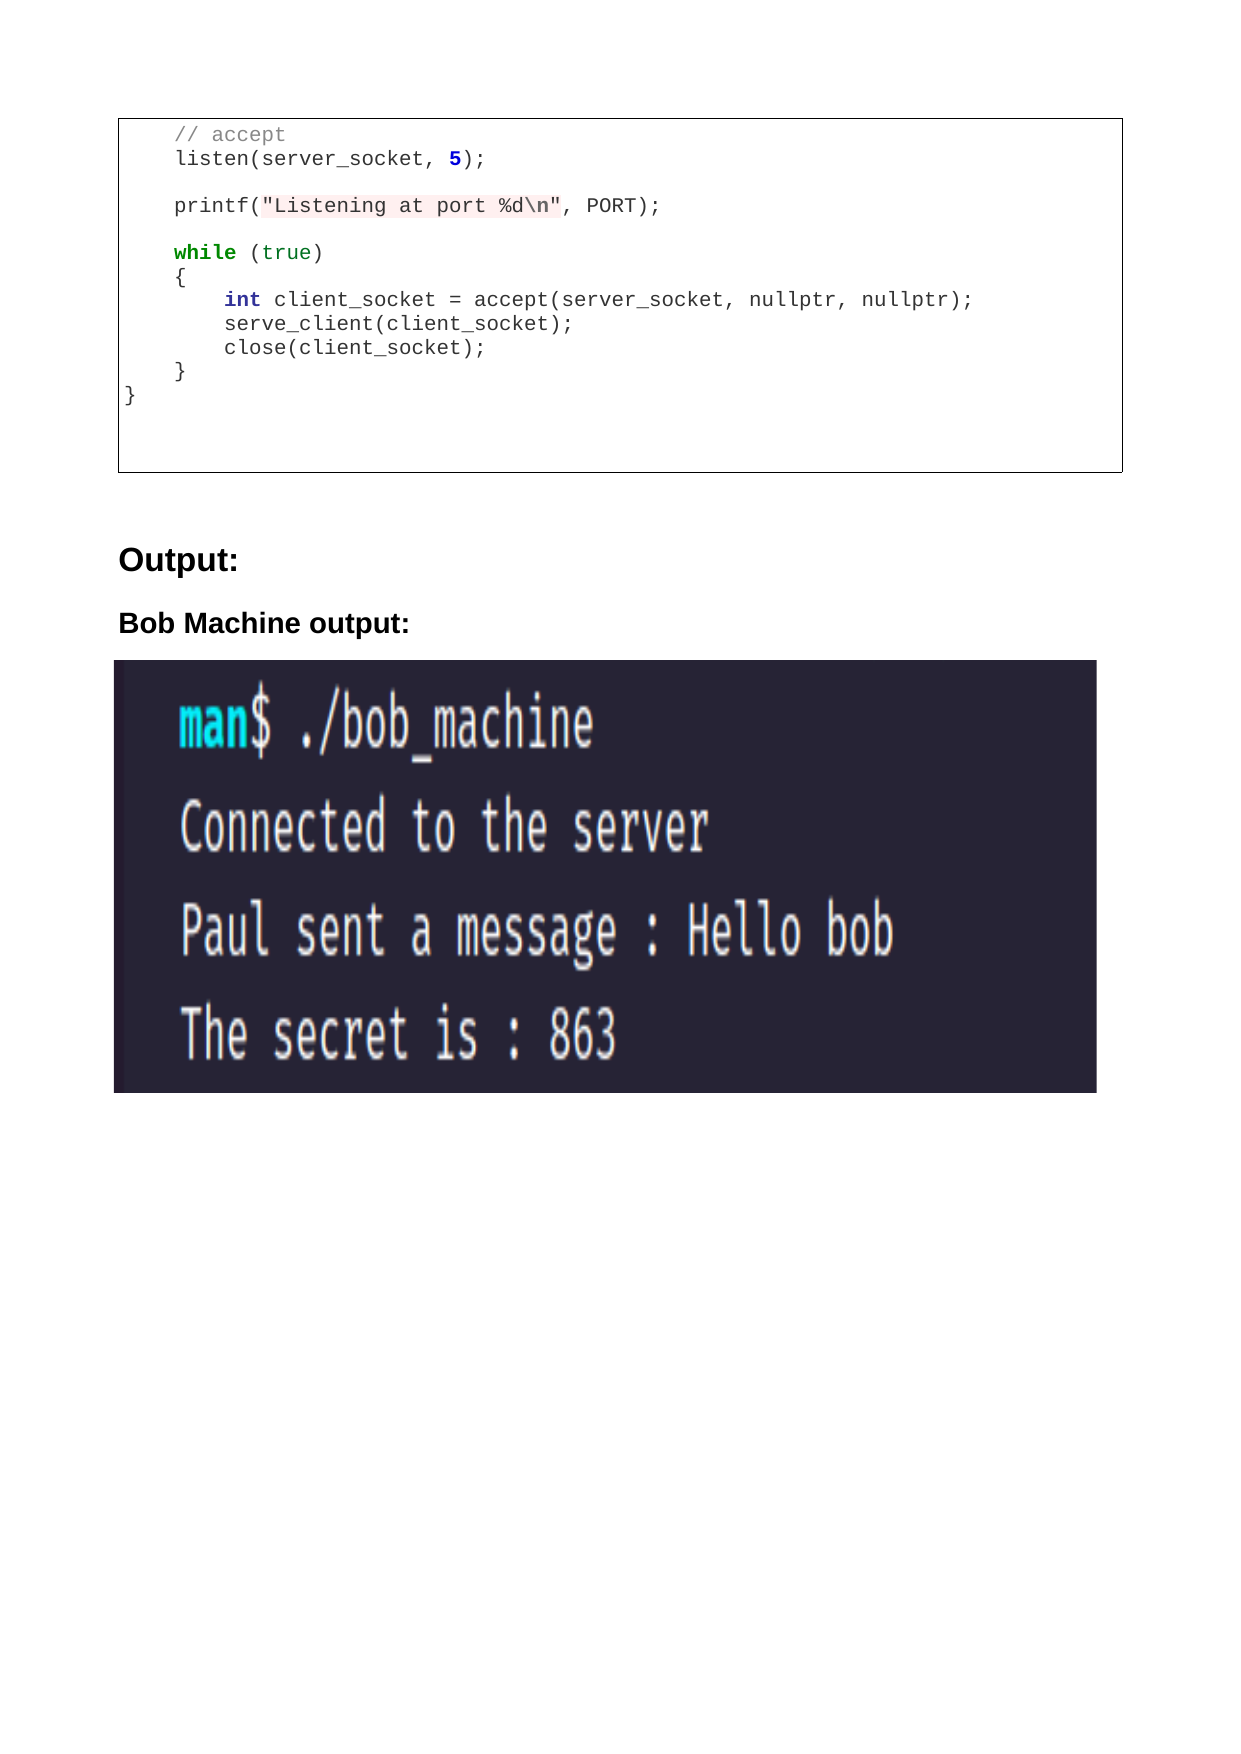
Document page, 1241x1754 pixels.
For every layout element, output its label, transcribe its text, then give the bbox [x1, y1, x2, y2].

table_header // accept listen(server_socket, 5); printf("Listening at port %d\n", PORT); while (true) { int client_socket = accept(server_socket, nullptr, nullptr); serve_client(client_socket); close(client_socket); } } [119, 119, 1122, 472]
subtitle Output: [118, 540, 1122, 579]
subtitle Bob Machine output: [118, 606, 1122, 640]
picture [113, 660, 648, 1014]
